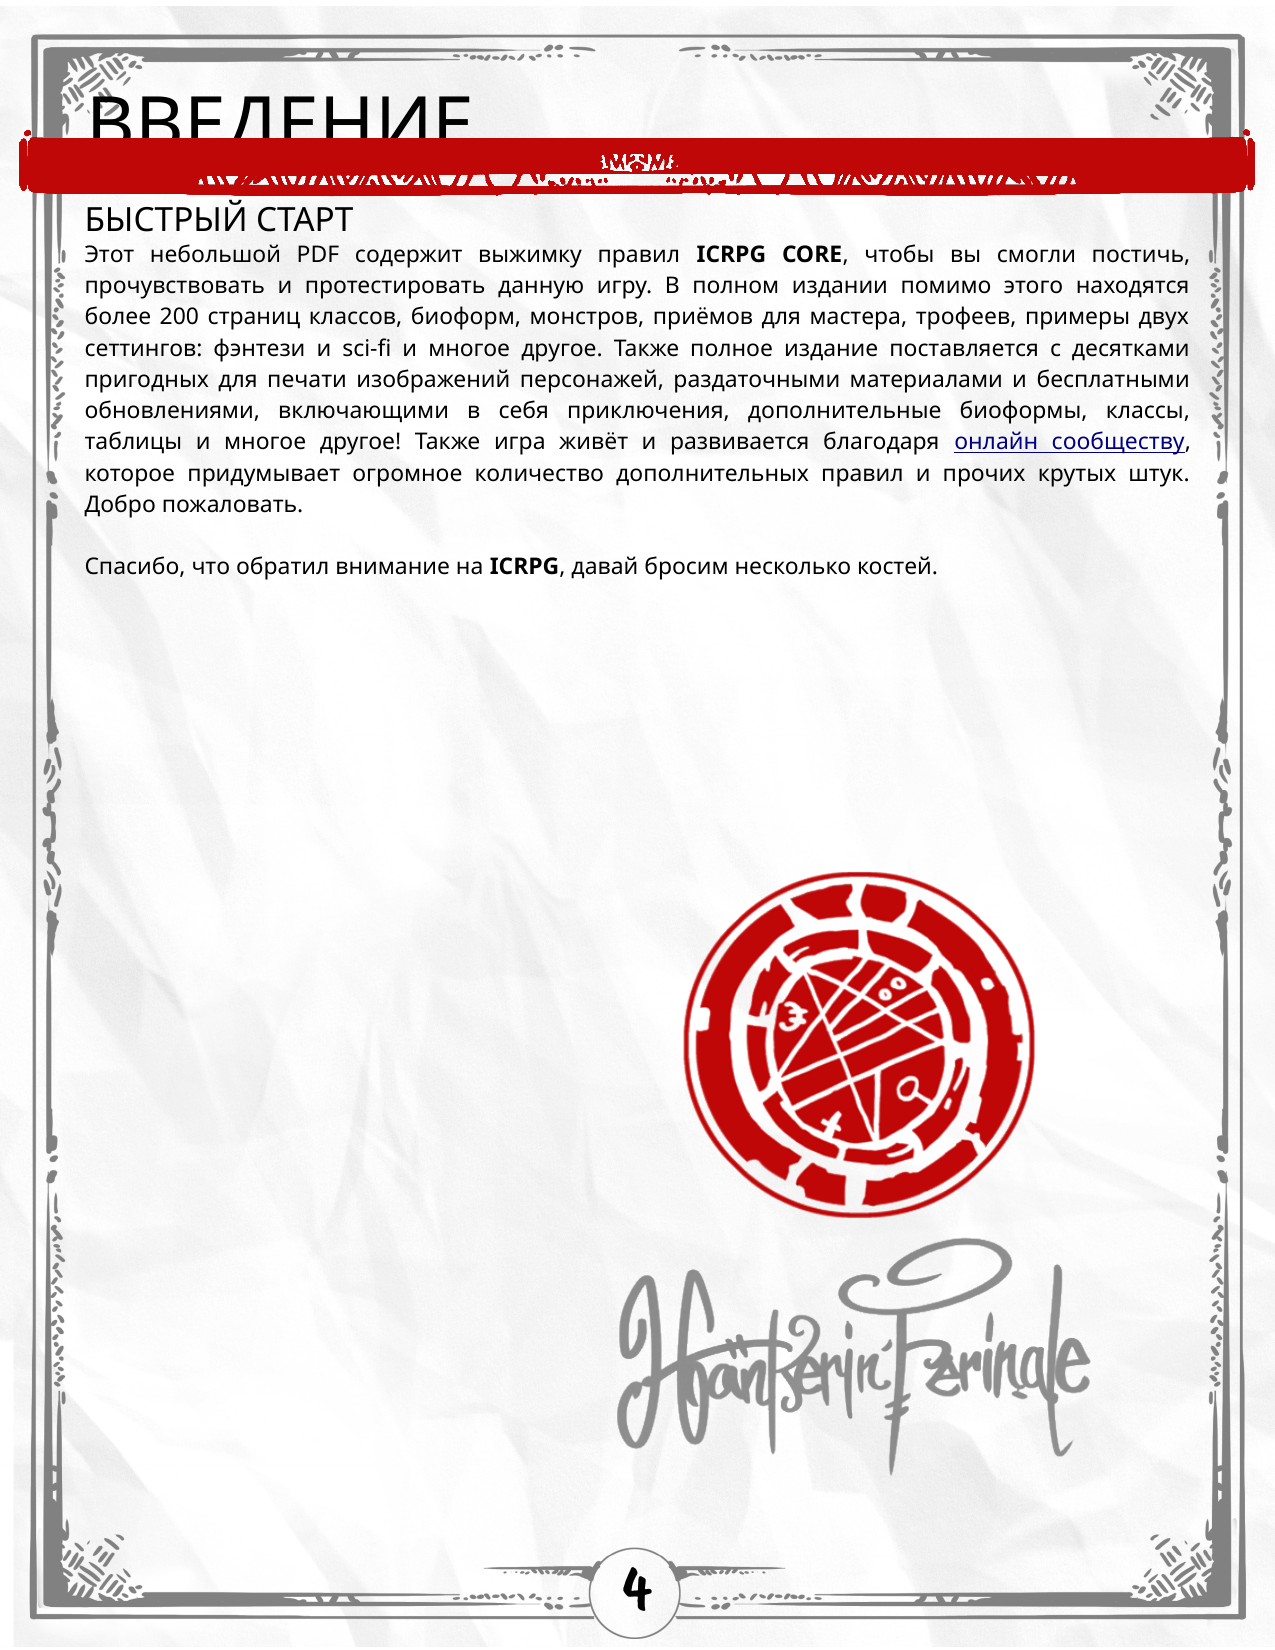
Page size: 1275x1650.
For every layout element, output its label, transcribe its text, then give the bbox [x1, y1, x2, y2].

picture [0, 6, 1275, 1647]
text Спасибо, что обратил внимание на ICRPG, давай бросим несколько костей. [84, 550, 1125, 581]
text Этот небольшой PDF содержит выжимку правил ICRPG CORE, чтобы вы смогли постичь, прочувствовать и протестировать данную игру. В полном издании помимо этого находятся более 200 страниц классов, биоформ, монстров, приёмов для мастера, трофеев, примеры двух сеттингов: фэнтези и sci-fi и многое другое. Также полное издание поставляется с десятками пригодных для печати изображений персонажей, раздаточными материалами и бесплатными обновлениями, включающими в себя приключения, дополнительные биоформы, классы, таблицы и многое другое! Также игра живёт и развивается благодаря онлайн сообществу, которое придумывает огромное количество дополнительных правил и прочих крутых штук. Добро пожаловать. [84, 238, 1191, 519]
subtitle БЫСТРЫЙ СТАРТ [84, 203, 1275, 238]
